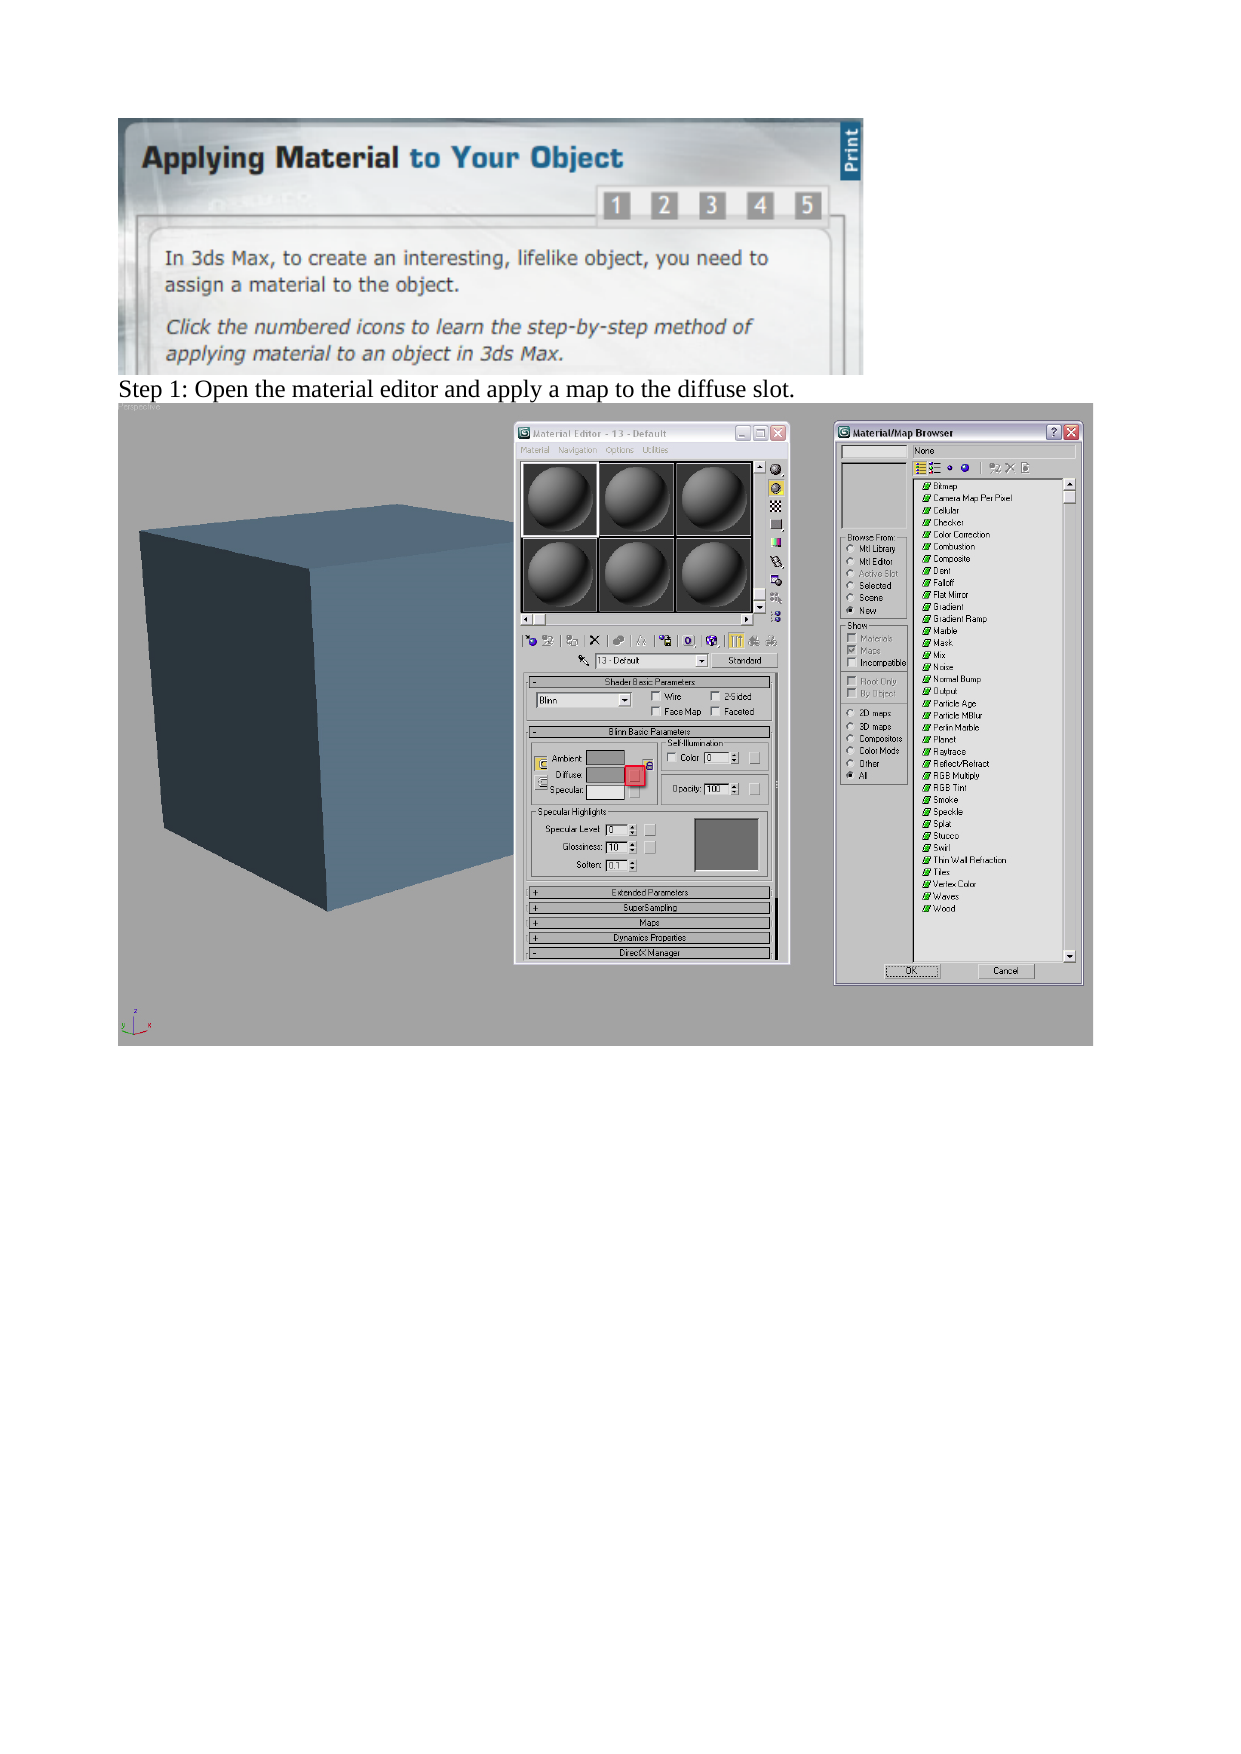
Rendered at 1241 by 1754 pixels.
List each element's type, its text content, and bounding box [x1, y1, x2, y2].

text Step 1: Open the material editor and apply a map to the diffuse slot. [118, 374, 1122, 403]
picture [118, 118, 864, 375]
picture [118, 403, 1094, 1046]
